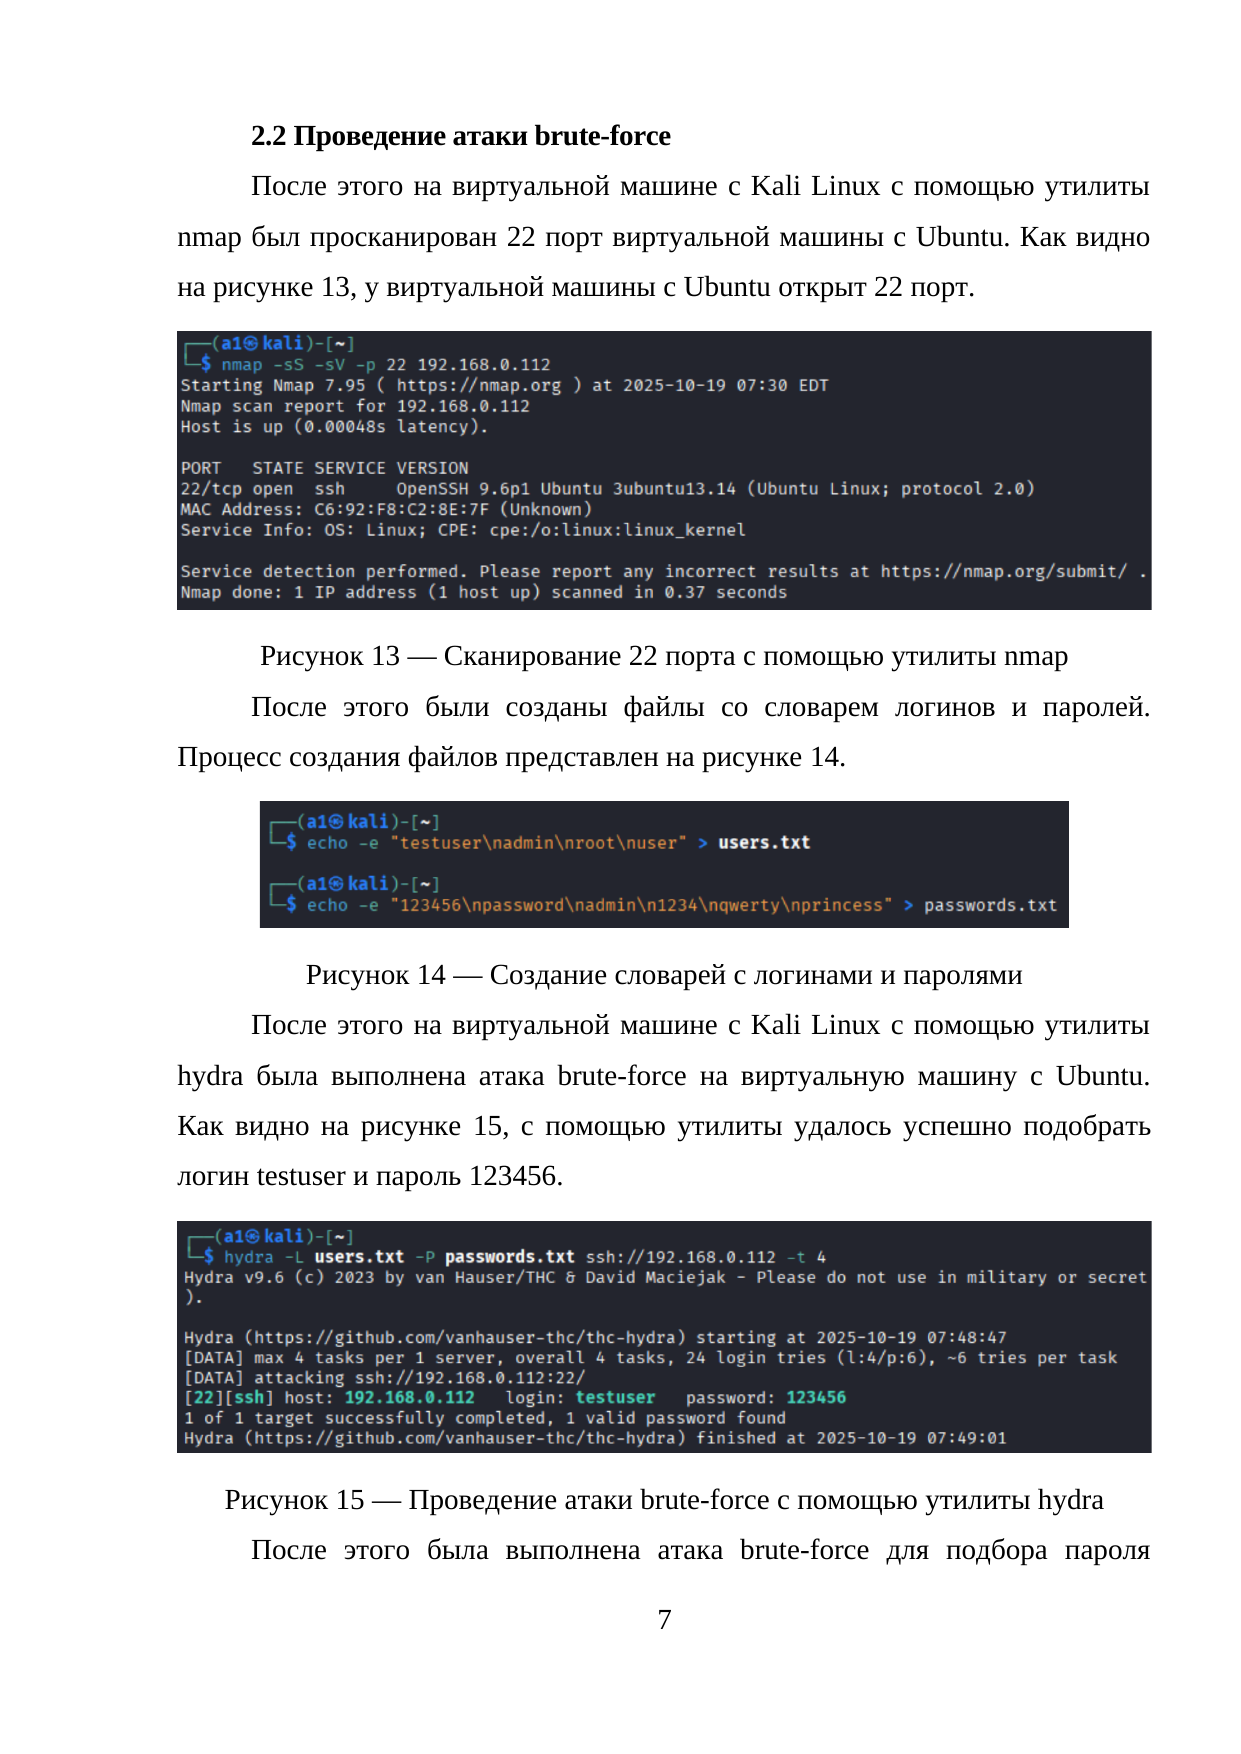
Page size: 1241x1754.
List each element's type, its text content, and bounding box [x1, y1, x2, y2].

text После этого на виртуальной машине с Kali Linux с помощью утилиты hydra была выполнена атака brute-force на виртуальную машину с Ubuntu. Как видно на рисунке 15, с помощью утилиты удалось успешно подобрать логин testuser и пароль 123456. [177, 1007, 1152, 1192]
picture [259, 801, 1069, 928]
text Рисунок 15 — Проведение атаки brute-force с помощью утилиты hydra [177, 1453, 1152, 1516]
picture [177, 331, 1152, 610]
text После этого на виртуальной машине с Kali Linux с помощью утилиты nmap был просканирован 22 порт виртуальной машины с Ubuntu. Как видно на рисунке 13, у виртуальной машины с Ubuntu открыт 22 порт. [177, 168, 1152, 303]
picture [177, 1221, 1152, 1453]
text После этого были созданы файлы со словарем логинов и паролей. Процесс создания файлов представлен на рисунке 14. [177, 689, 1152, 773]
text Рисунок 13 — Сканирование 22 порта с помощью утилиты nmap [177, 610, 1152, 672]
text После этого была выполнена атака brute-force для подбора пароля [177, 1532, 1152, 1566]
subtitle Проведение атаки brute-force [177, 118, 1152, 152]
text Рисунок 14 — Создание словарей с логинами и паролями [177, 802, 1152, 991]
